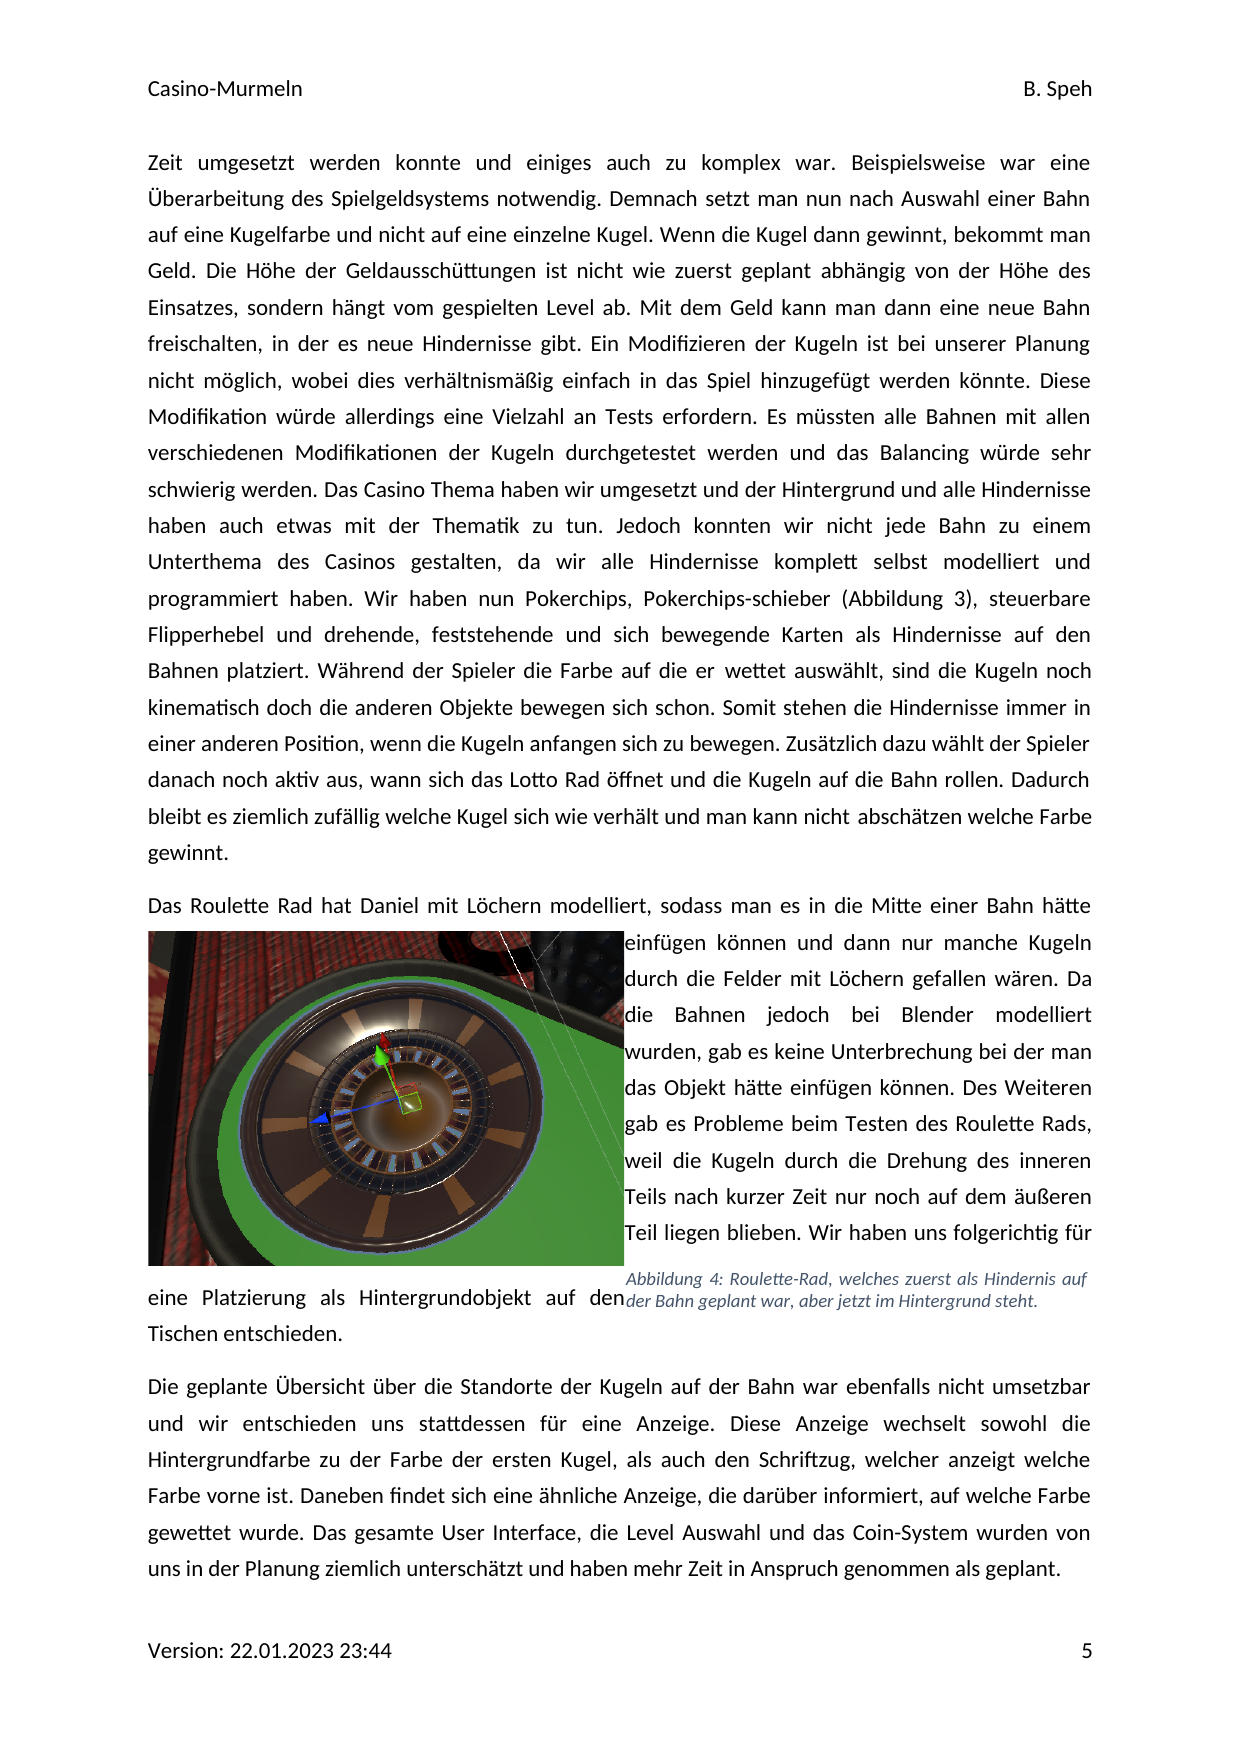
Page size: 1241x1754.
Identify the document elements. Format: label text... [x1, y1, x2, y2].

text Zeit umgesetzt werden konnte und einiges auch zu komplex war. Beispielsweise war eine Überarbeitung des Spielgeldsystems notwendig. Demnach setzt man nun nach Auswahl einer Bahn auf eine Kugelfarbe und nicht auf eine einzelne Kugel. Wenn die Kugel dann gewinnt, bekommt man Geld. Die Höhe der Geldausschüttungen ist nicht wie zuerst geplant abhängig von der Höhe des Einsatzes, sondern hängt vom gespielten Level ab. Mit dem Geld kann man dann eine neue Bahn freischalten, in der es neue Hindernisse gibt. Ein Modifizieren der Kugeln ist bei unserer Planung nicht möglich, wobei dies verhältnismäßig einfach in das Spiel hinzugefügt werden könnte. Diese Modifikation würde allerdings eine Vielzahl an Tests erfordern. Es müssten alle Bahnen mit allen verschiedenen Modifikationen der Kugeln durchgetestet werden und das Balancing würde sehr schwierig werden. Das Casino Thema haben wir umgesetzt und der Hintergrund und alle Hindernisse haben auch etwas mit der Thematik zu tun. Jedoch konnten wir nicht jede Bahn zu einem Unterthema des Casinos gestalten, da wir alle Hindernisse komplett selbst modelliert und programmiert haben. Wir haben nun Pokerchips, Pokerchips-schieber (Abbildung 3), steuerbare Flipperhebel und drehende, feststehende und sich bewegende Karten als Hindernisse auf den Bahnen platziert. Während der Spieler die Farbe auf die er wettet auswählt, sind die Kugeln noch kinematisch doch die anderen Objekte bewegen sich schon. Somit stehen die Hindernisse immer in einer anderen Position, wenn die Kugeln anfangen sich zu bewegen. Zusätzlich dazu wählt der Spieler danach noch aktiv aus, wann sich das Lotto Rad öffnet und die Kugeln auf die Bahn rollen. Dadurch bleibt es ziemlich zufällig welche Kugel sich wie verhält und man kann nicht abschätzen welche Farbe gewinnt. [148, 148, 1093, 866]
text Die geplante Übersicht über die Standorte der Kugeln auf der Bahn war ebenfalls nicht umsetzbar und wir entschieden uns stattdessen für eine Anzeige. Diese Anzeige wechselt sowohl die Hintergrundfarbe zu der Farbe der ersten Kugel, als auch den Schriftzug, welcher anzeigt welche Farbe vorne ist. Daneben findet sich eine ähnliche Anzeige, die darüber informiert, auf welche Farbe gewettet wurde. Das gesamte User Interface, die Level Auswahl und das Coin-System wurden von uns in der Planung ziemlich unterschätzt und haben mehr Zeit in Anspruch genommen als geplant. [148, 1372, 1093, 1582]
text Abbildung 4: Roulette-Rad, welches zuerst als Hindernis auf der Bahn geplant war, aber jetzt im Hintergrund steht. [626, 1267, 1090, 1312]
text Das Roulette Rad hat Daniel mit Löchern modelliert, sodass man es in die Mitte einer Bahn hätte einfügen können und dann nur manche Kugeln durch die Felder mit Löchern gefallen wären. Da die Bahnen jedoch bei Blender modelliert wurden, gab es keine Unterbrechung bei der man das Objekt hätte einfügen können. Des Weiteren gab es Probleme beim Testen des Roulette Rads, weil die Kugeln durch die Drehung des inneren Teils nach kurzer Zeit nur noch auf dem äußeren Teil liegen blieben. Wir haben uns folgerichtig für eine Platzierung als Hintergrundobjekt auf den Tischen entschieden. [148, 891, 1093, 1347]
